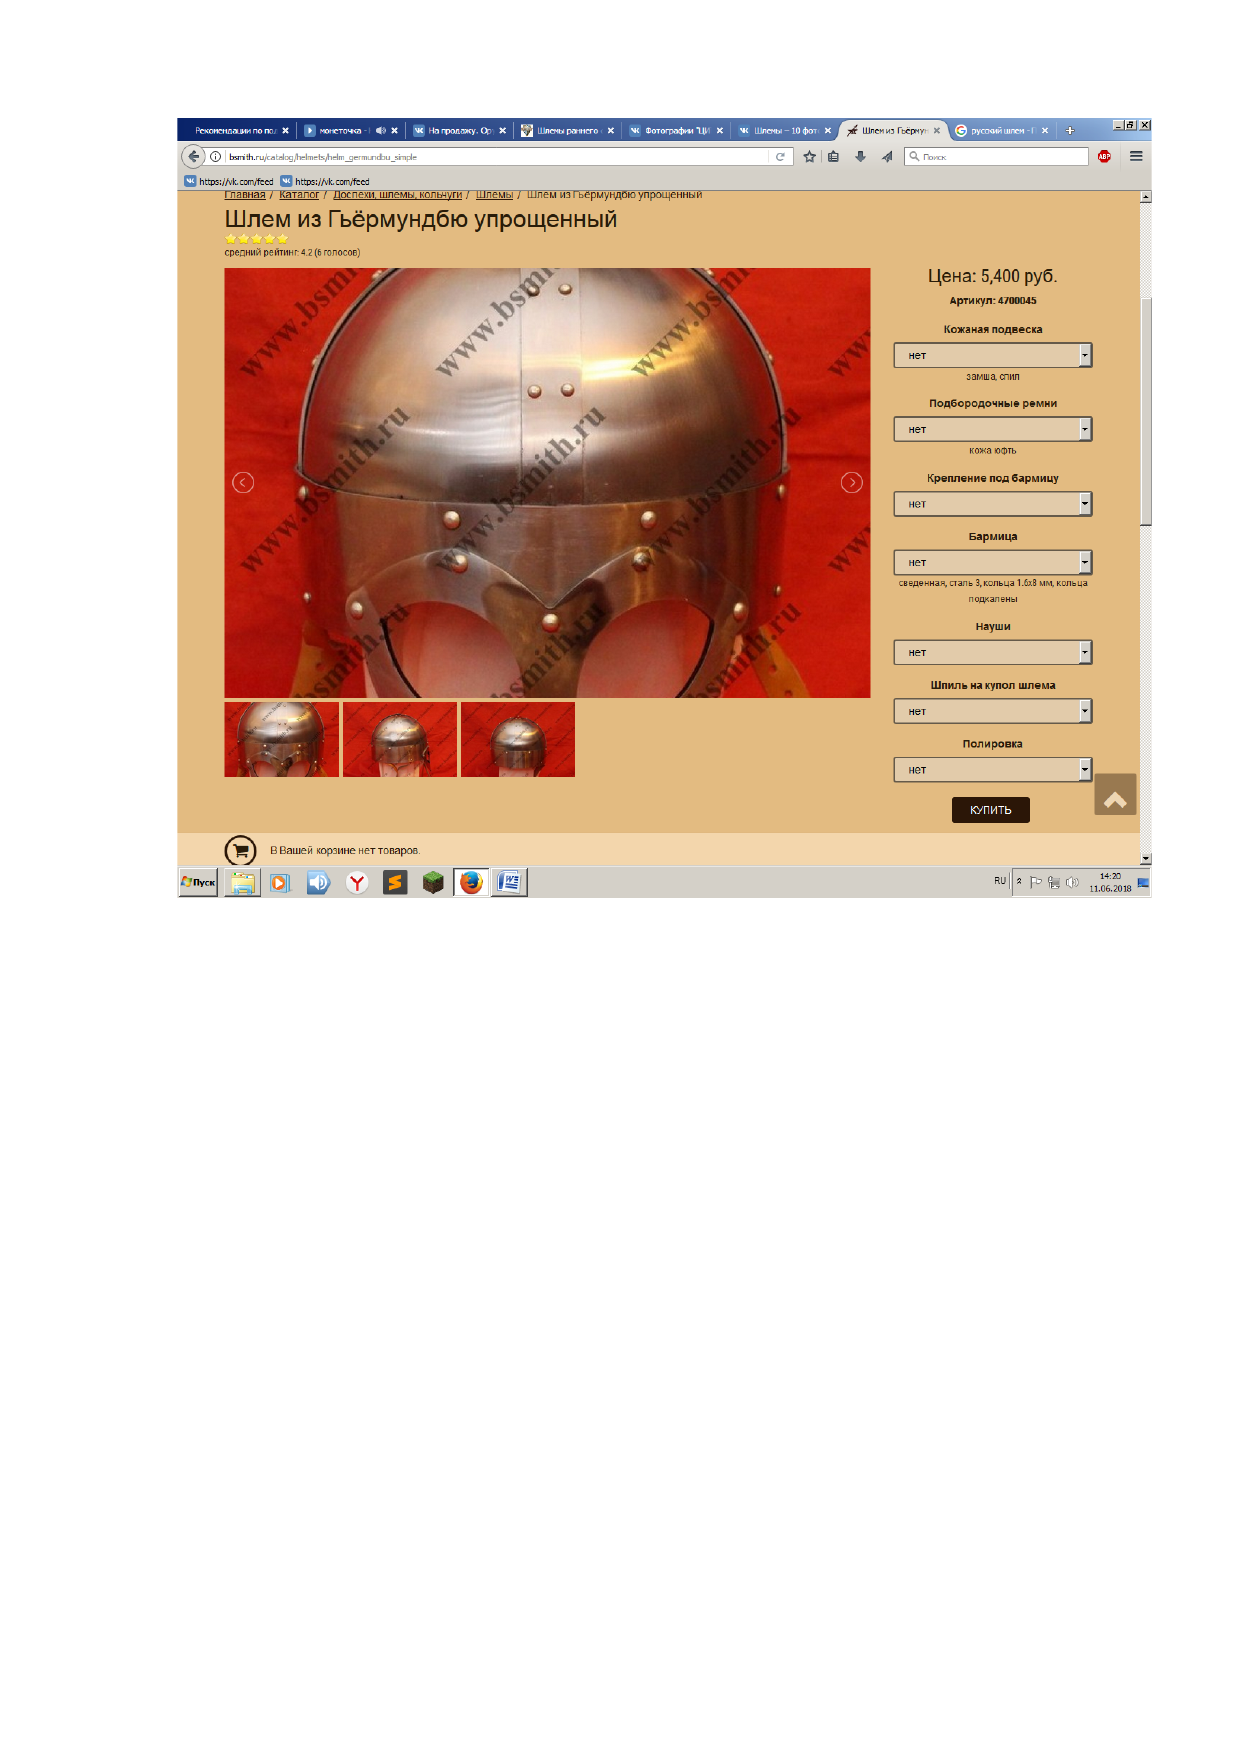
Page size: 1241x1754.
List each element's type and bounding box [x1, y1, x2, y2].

picture [177, 118, 1152, 898]
